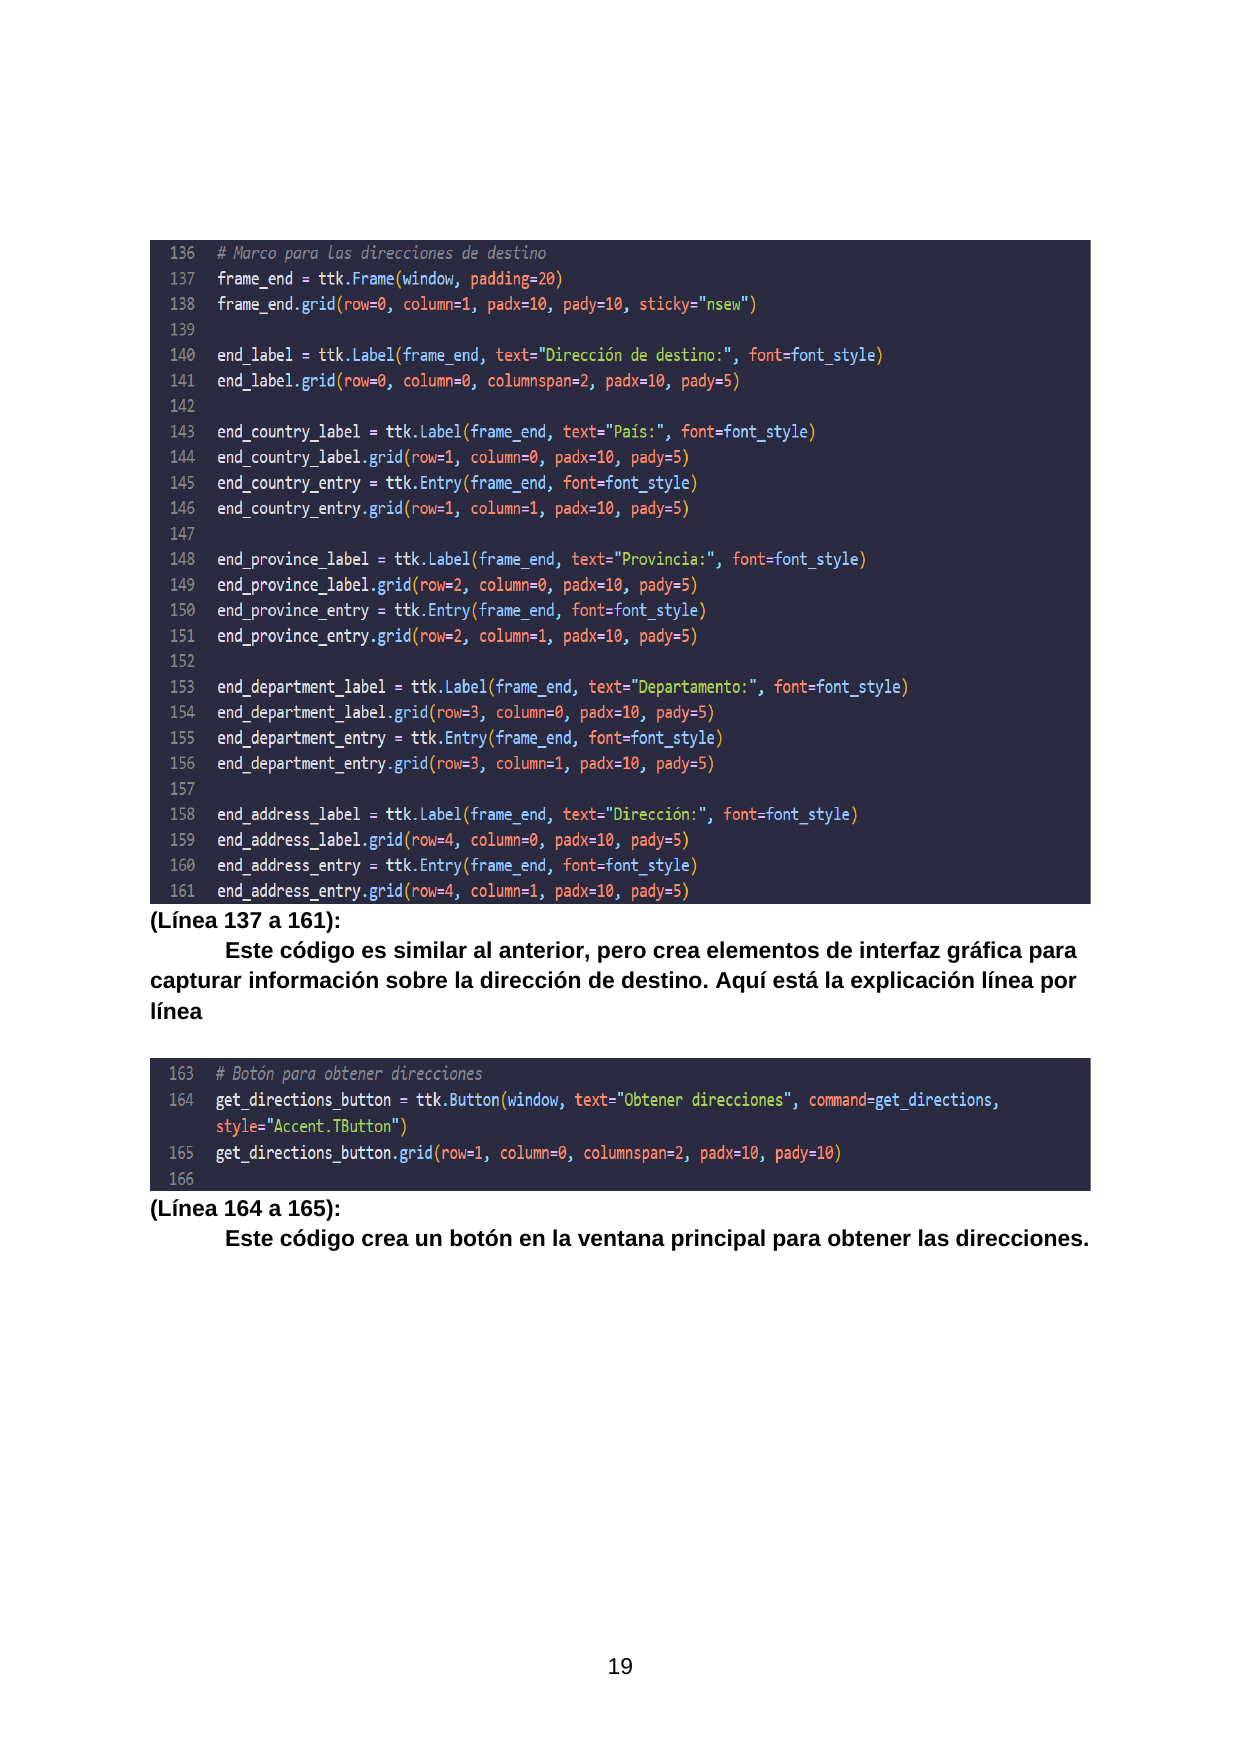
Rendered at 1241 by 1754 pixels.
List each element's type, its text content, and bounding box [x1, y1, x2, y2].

text (Línea 137 a 161): [150, 907, 1090, 933]
text Este código crea un botón en la ventana principal para obtener las direcciones. [150, 1225, 1090, 1251]
picture [150, 240, 1091, 904]
text Este código es similar al anterior, pero crea elementos de interfaz gráfica para capturar información sobre la dirección de destino. Aquí está la explicación línea por línea [150, 937, 1090, 1024]
picture [150, 1058, 1091, 1191]
text (Línea 164 a 165): [150, 1194, 1090, 1221]
